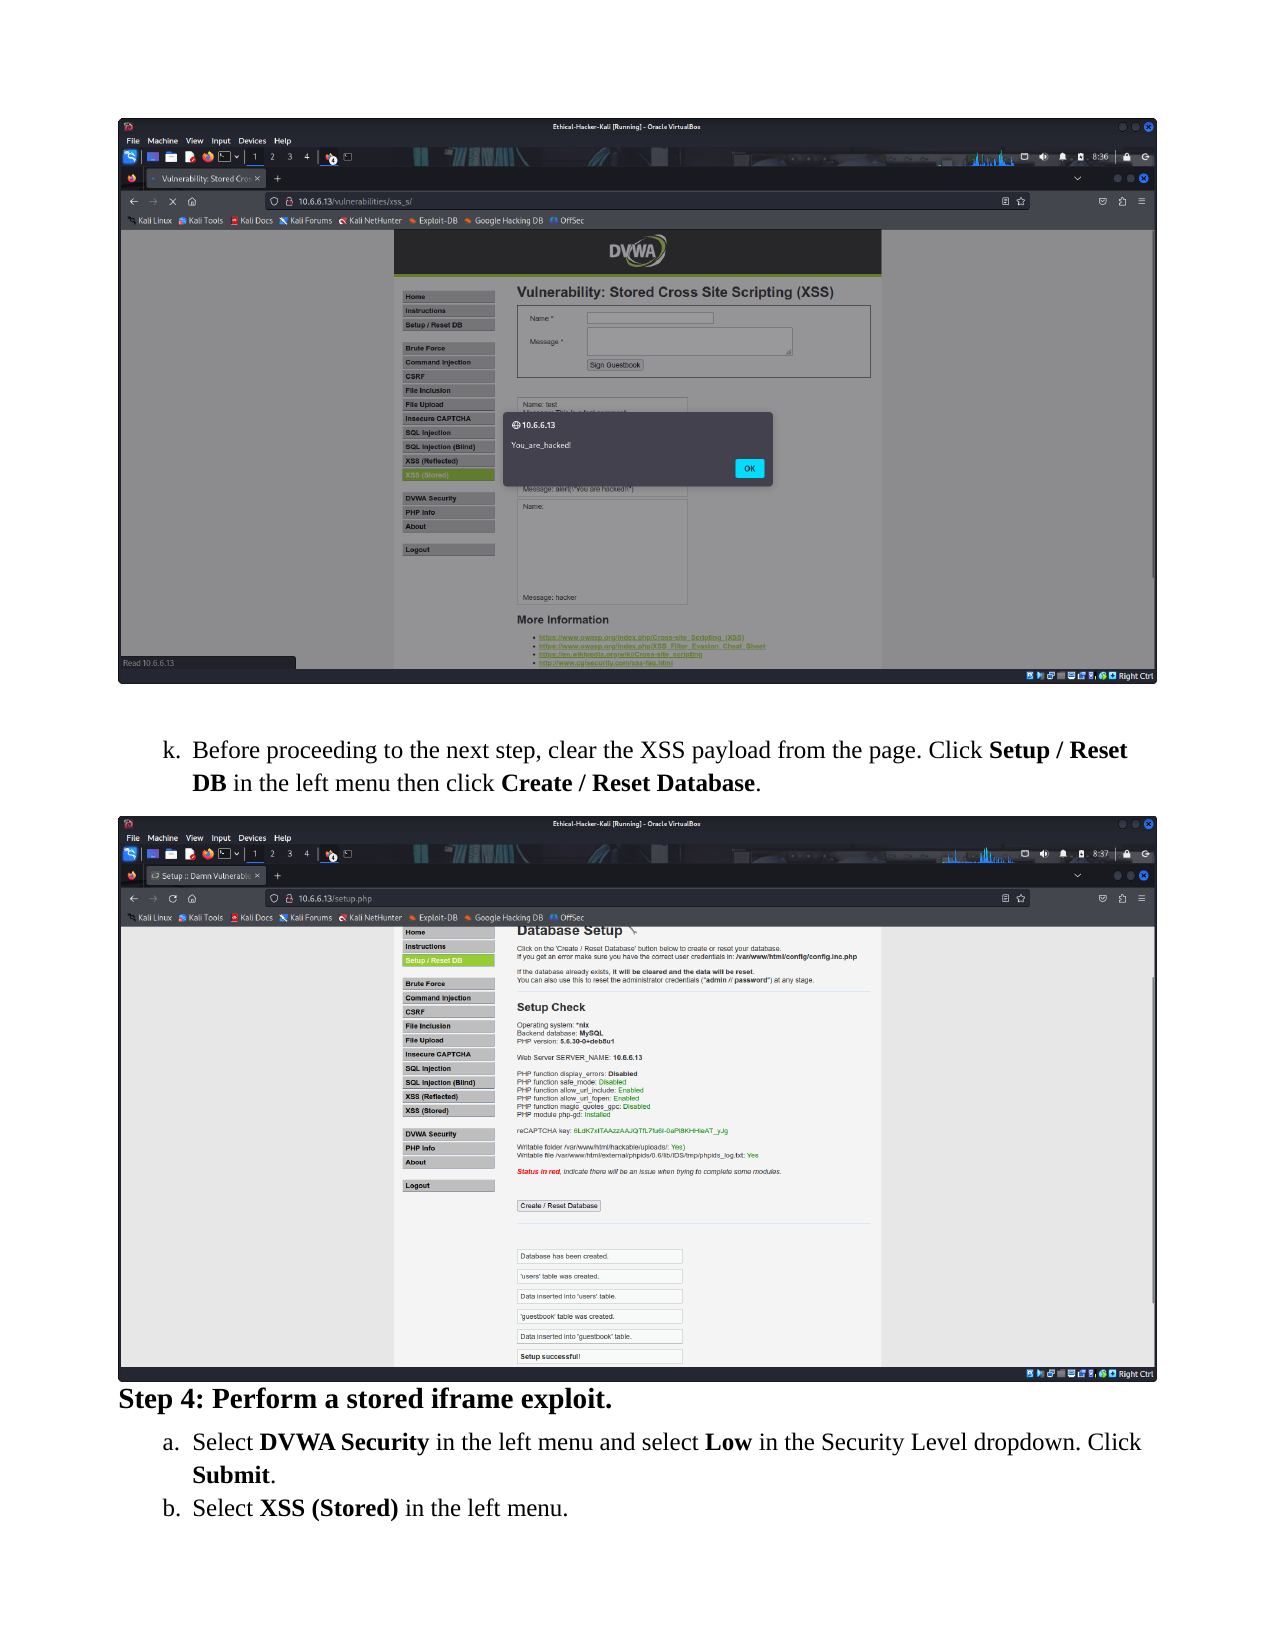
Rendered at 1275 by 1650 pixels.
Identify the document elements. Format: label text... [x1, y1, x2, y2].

subtitle Step 4: Perform a stored iframe exploit. [118, 1382, 1157, 1415]
list Select DVWA Security in the left menu and select Low in the Security Level dropdown. Click Submit. [162, 1427, 1157, 1489]
list Before proceeding to the next step, clear the XSS payload from the page. Click Setup / Reset DB in the left menu then click Create / Reset Database. [162, 735, 1157, 797]
list Select XSS (Stored) in the left menu. [162, 1493, 1157, 1522]
picture [118, 816, 1157, 1382]
picture [118, 118, 1157, 684]
